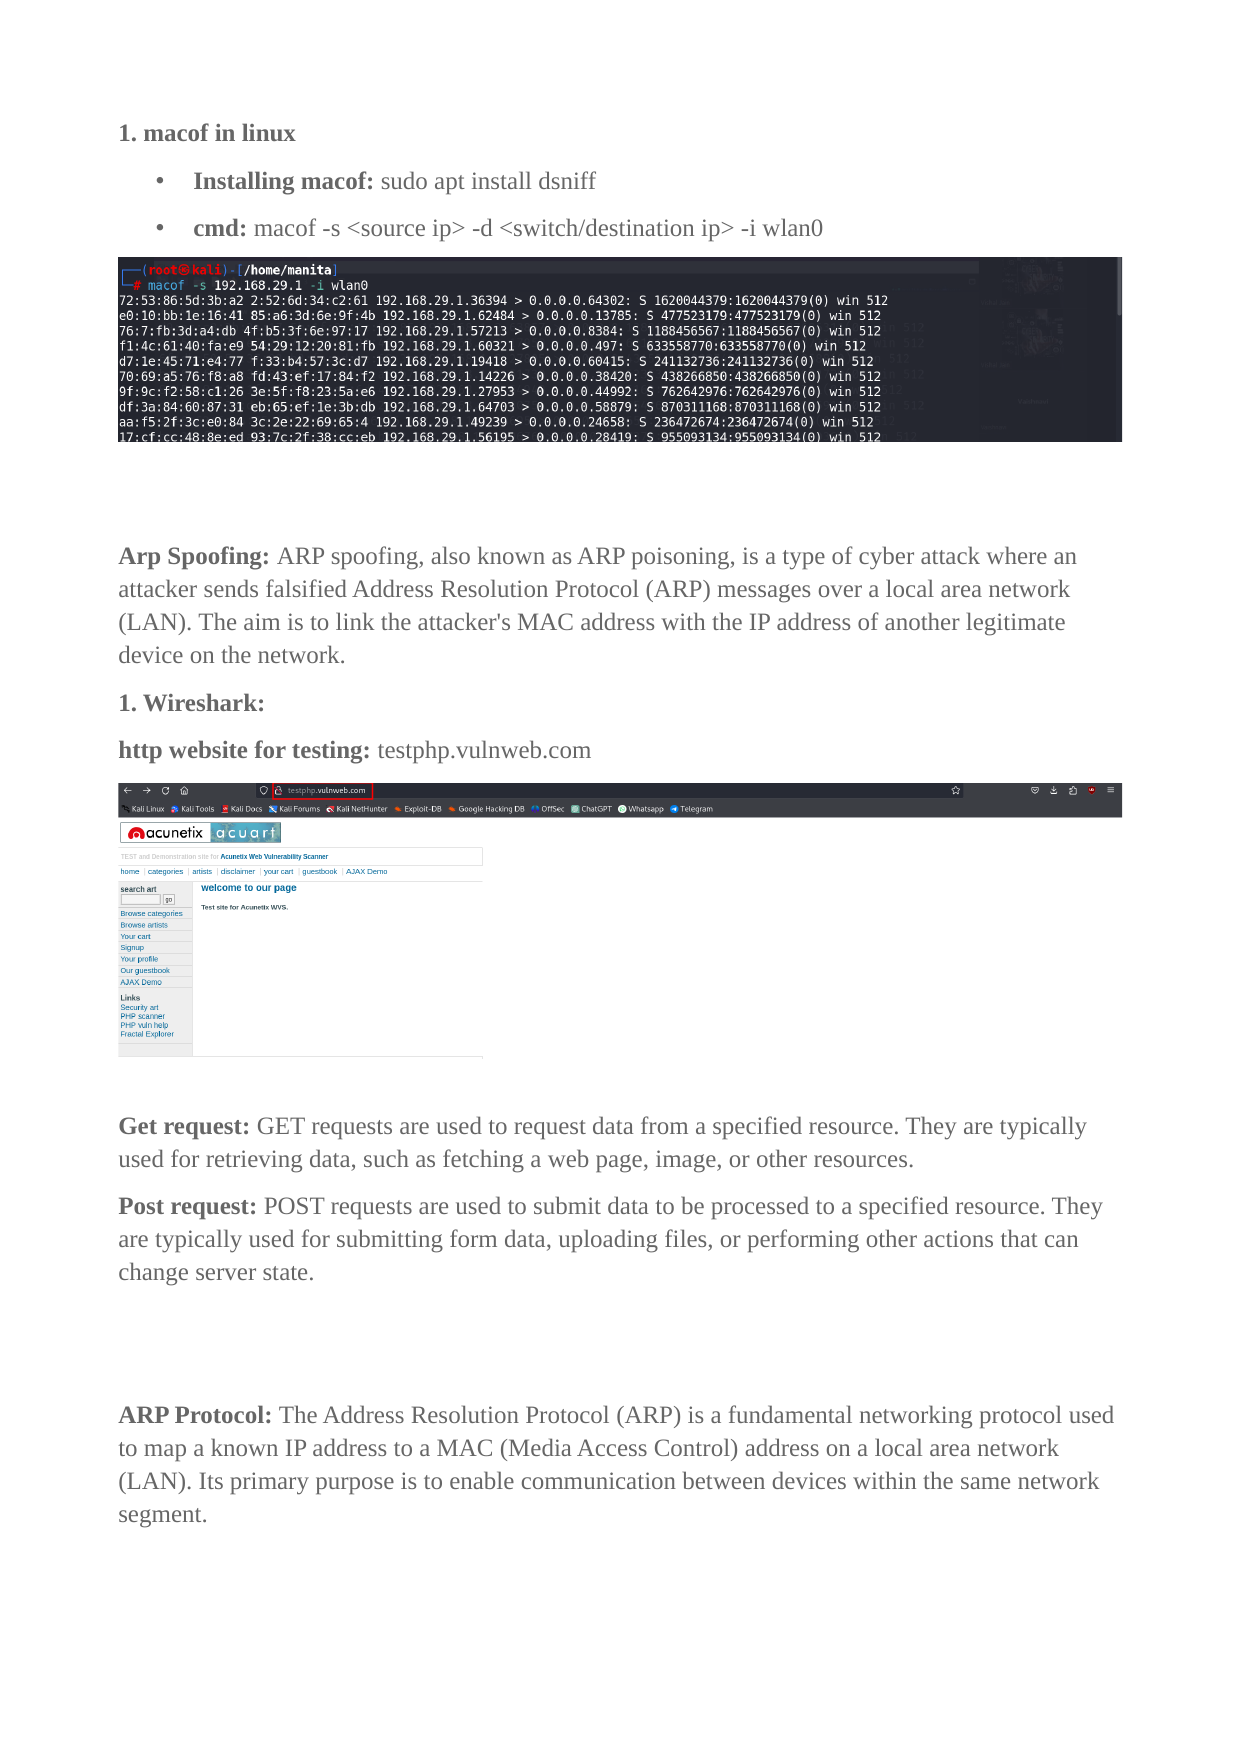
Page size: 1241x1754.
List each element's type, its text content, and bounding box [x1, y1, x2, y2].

text 1. Wireshark: [118, 688, 1122, 717]
picture [118, 783, 1123, 1059]
text 1. macof in linux [118, 118, 1122, 147]
picture [118, 257, 1123, 442]
text Arp Spoofing: ARP spoofing, also known as ARP poisoning, is a type of cyber attack where an attacker sends falsified Address Resolution Protocol (ARP) messages over a local area network (LAN). The aim is to link the attacker's MAC address with the IP address of another legitimate device on the network. [118, 541, 1122, 669]
text Get request: GET requests are used to request data from a specified resource. They are typically used for retrieving data, such as fetching a web page, image, or other resources. [118, 1111, 1122, 1172]
list cmd: macof -s <source ip> -d <switch/destination ip> -i wlan0 [156, 213, 1122, 242]
text http website for testing: testphp.vulnweb.com [118, 736, 1122, 764]
text Post request: POST requests are used to submit data to be processed to a specified resource. They are typically used for submitting form data, uploading files, or performing other actions that can change server state. [118, 1191, 1122, 1286]
list Installing macof: sudo apt install dsniff [156, 166, 1122, 194]
text ARP Protocol: The Address Resolution Protocol (ARP) is a fundamental networking protocol used to map a known IP address to a MAC (Media Access Control) address on a local area network (LAN). Its primary purpose is to enable communication between devices within the same network segment. [118, 1400, 1122, 1528]
